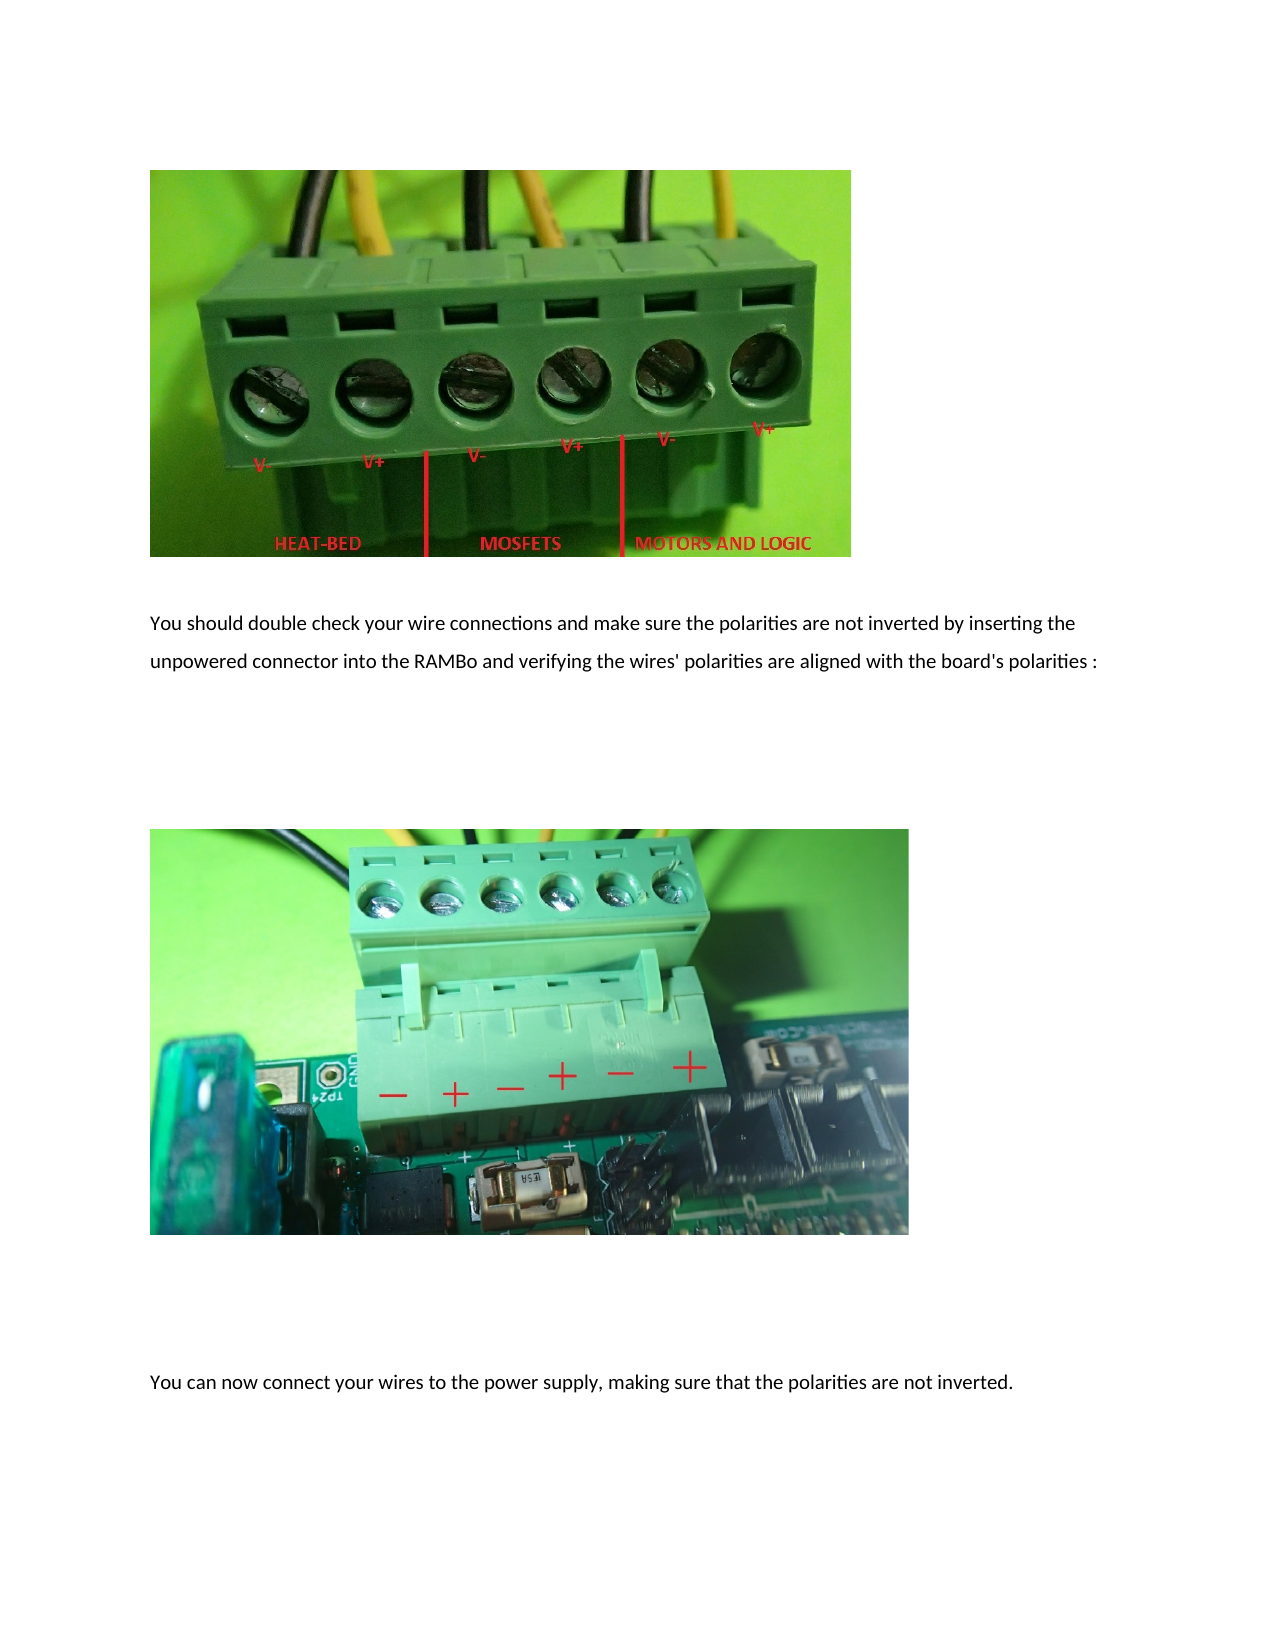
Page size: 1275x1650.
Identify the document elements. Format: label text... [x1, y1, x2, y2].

text You can now connect your wires to the power supply, making sure that the polarities are not inverted. [150, 1369, 1125, 1394]
text You should double check your wire connections and make sure the polarities are not inverted by inserting the unpowered connector into the RAMBo and verifying the wires' polarities are aligned with the board's polarities : [150, 611, 1125, 674]
